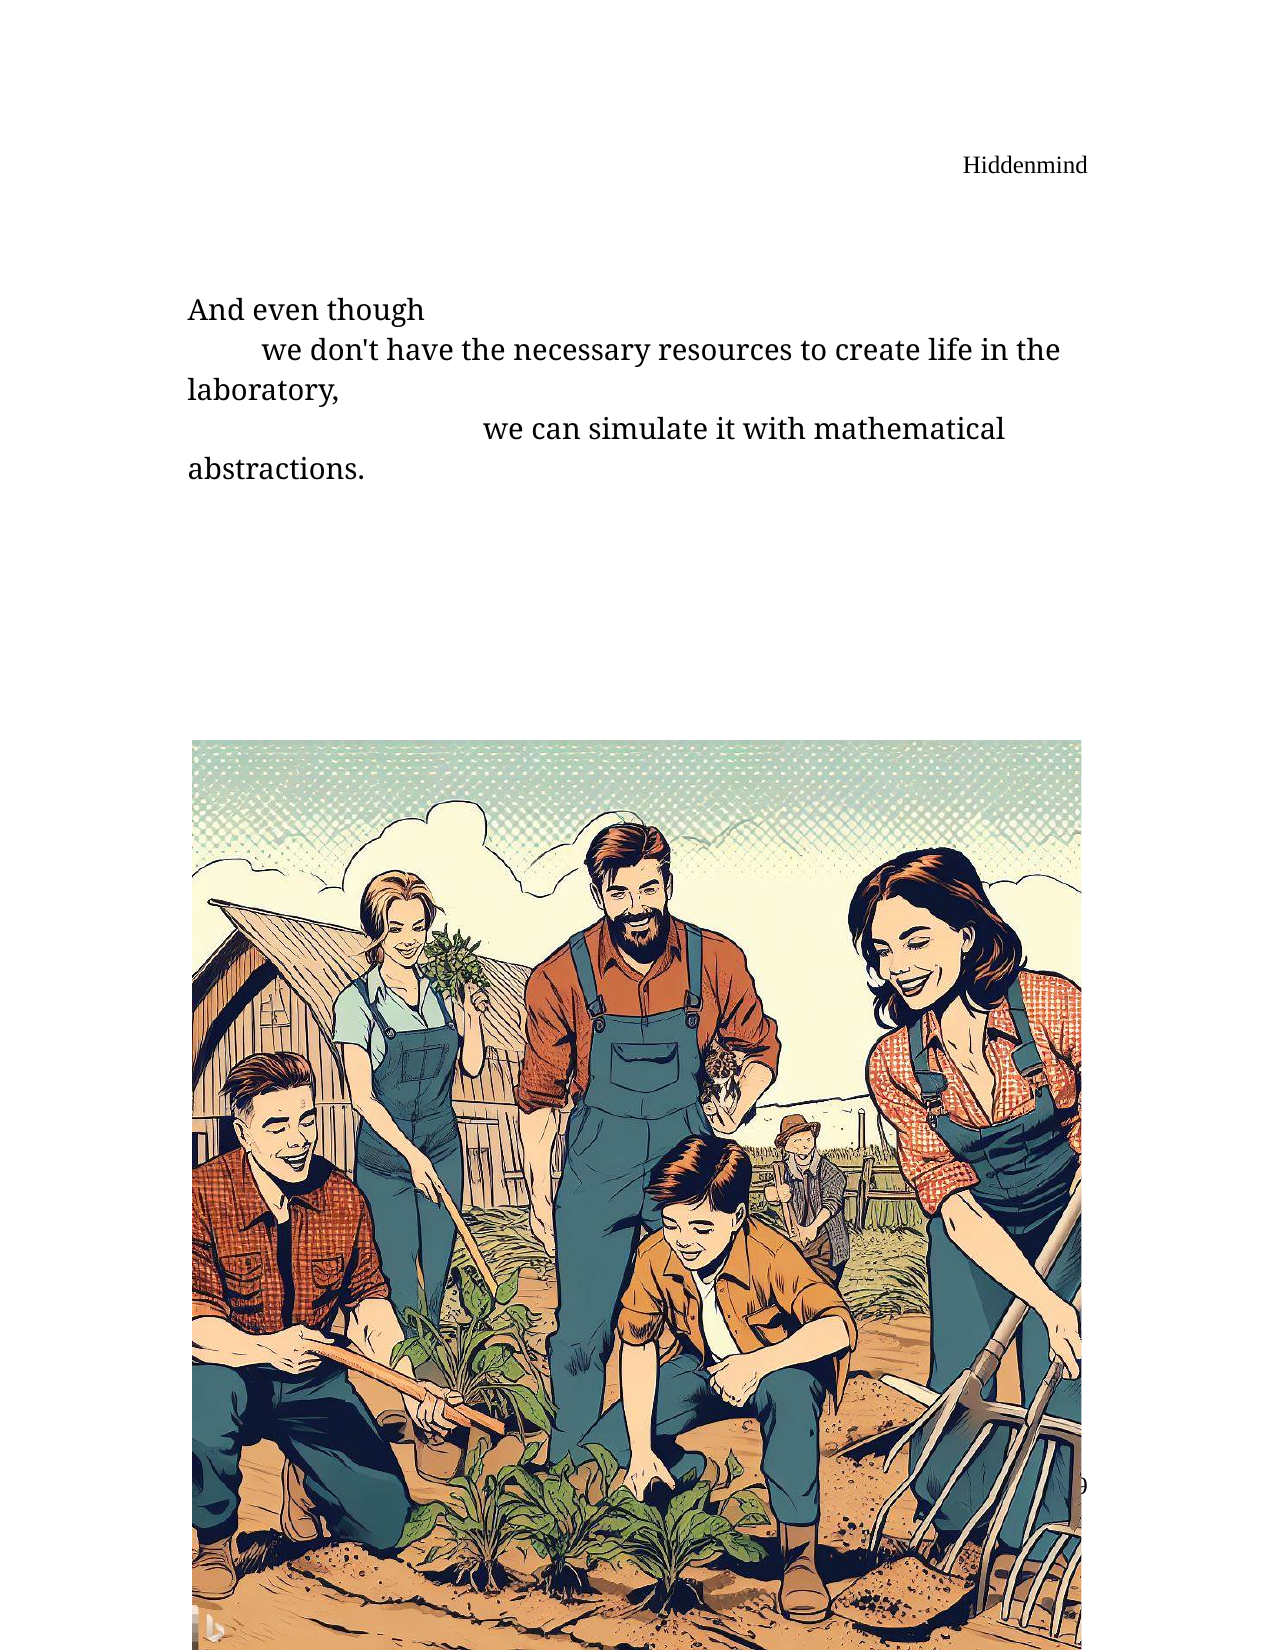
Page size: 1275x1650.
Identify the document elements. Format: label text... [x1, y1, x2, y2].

text And even though [187, 289, 1087, 329]
text we can simulate it with mathematical abstractions. [187, 408, 1087, 488]
picture [192, 740, 1082, 1650]
text we don't have the necessary resources to create life in the laboratory, [187, 329, 1087, 408]
